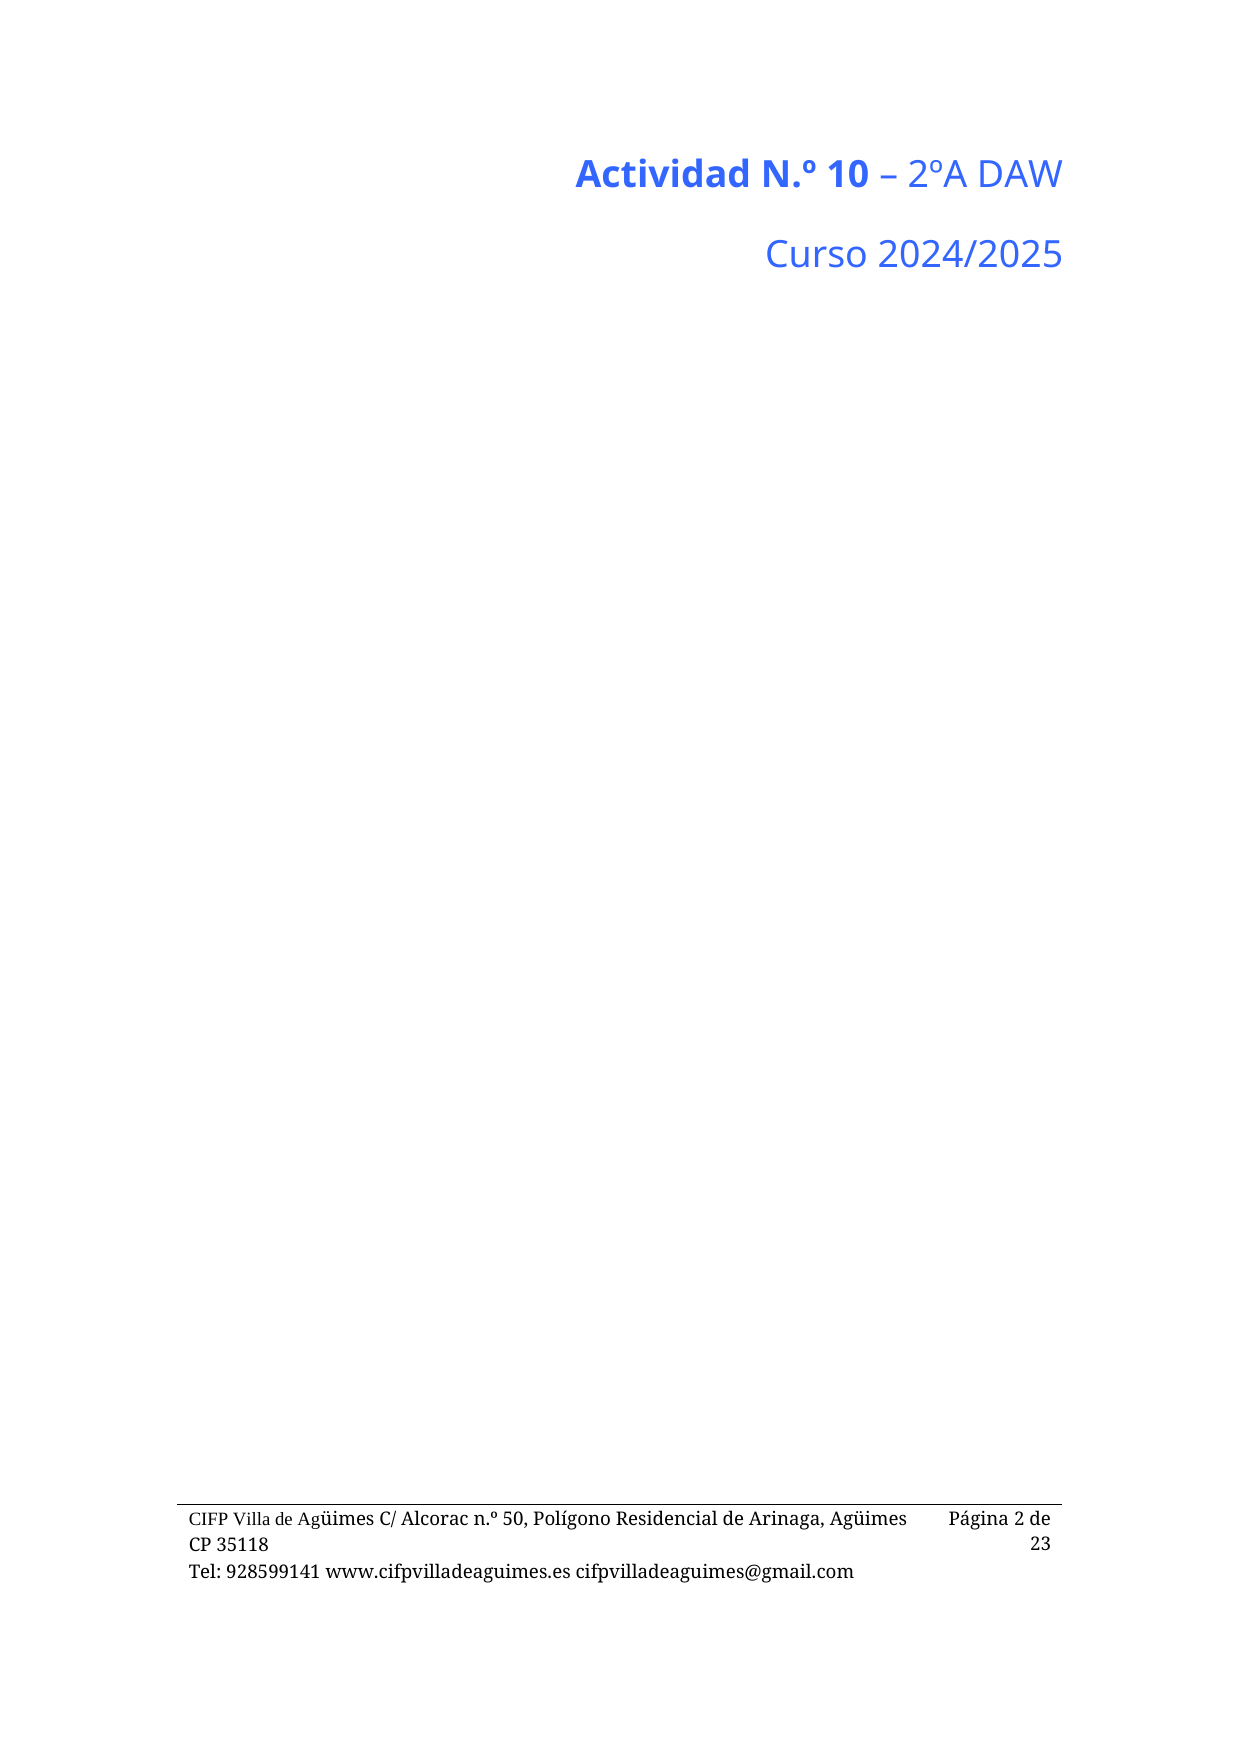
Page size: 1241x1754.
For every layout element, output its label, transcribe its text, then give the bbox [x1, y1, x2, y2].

text Actividad N.º 10 – 2ºA DAW [177, 148, 1063, 199]
text Curso 2024/2025 [177, 227, 1063, 278]
